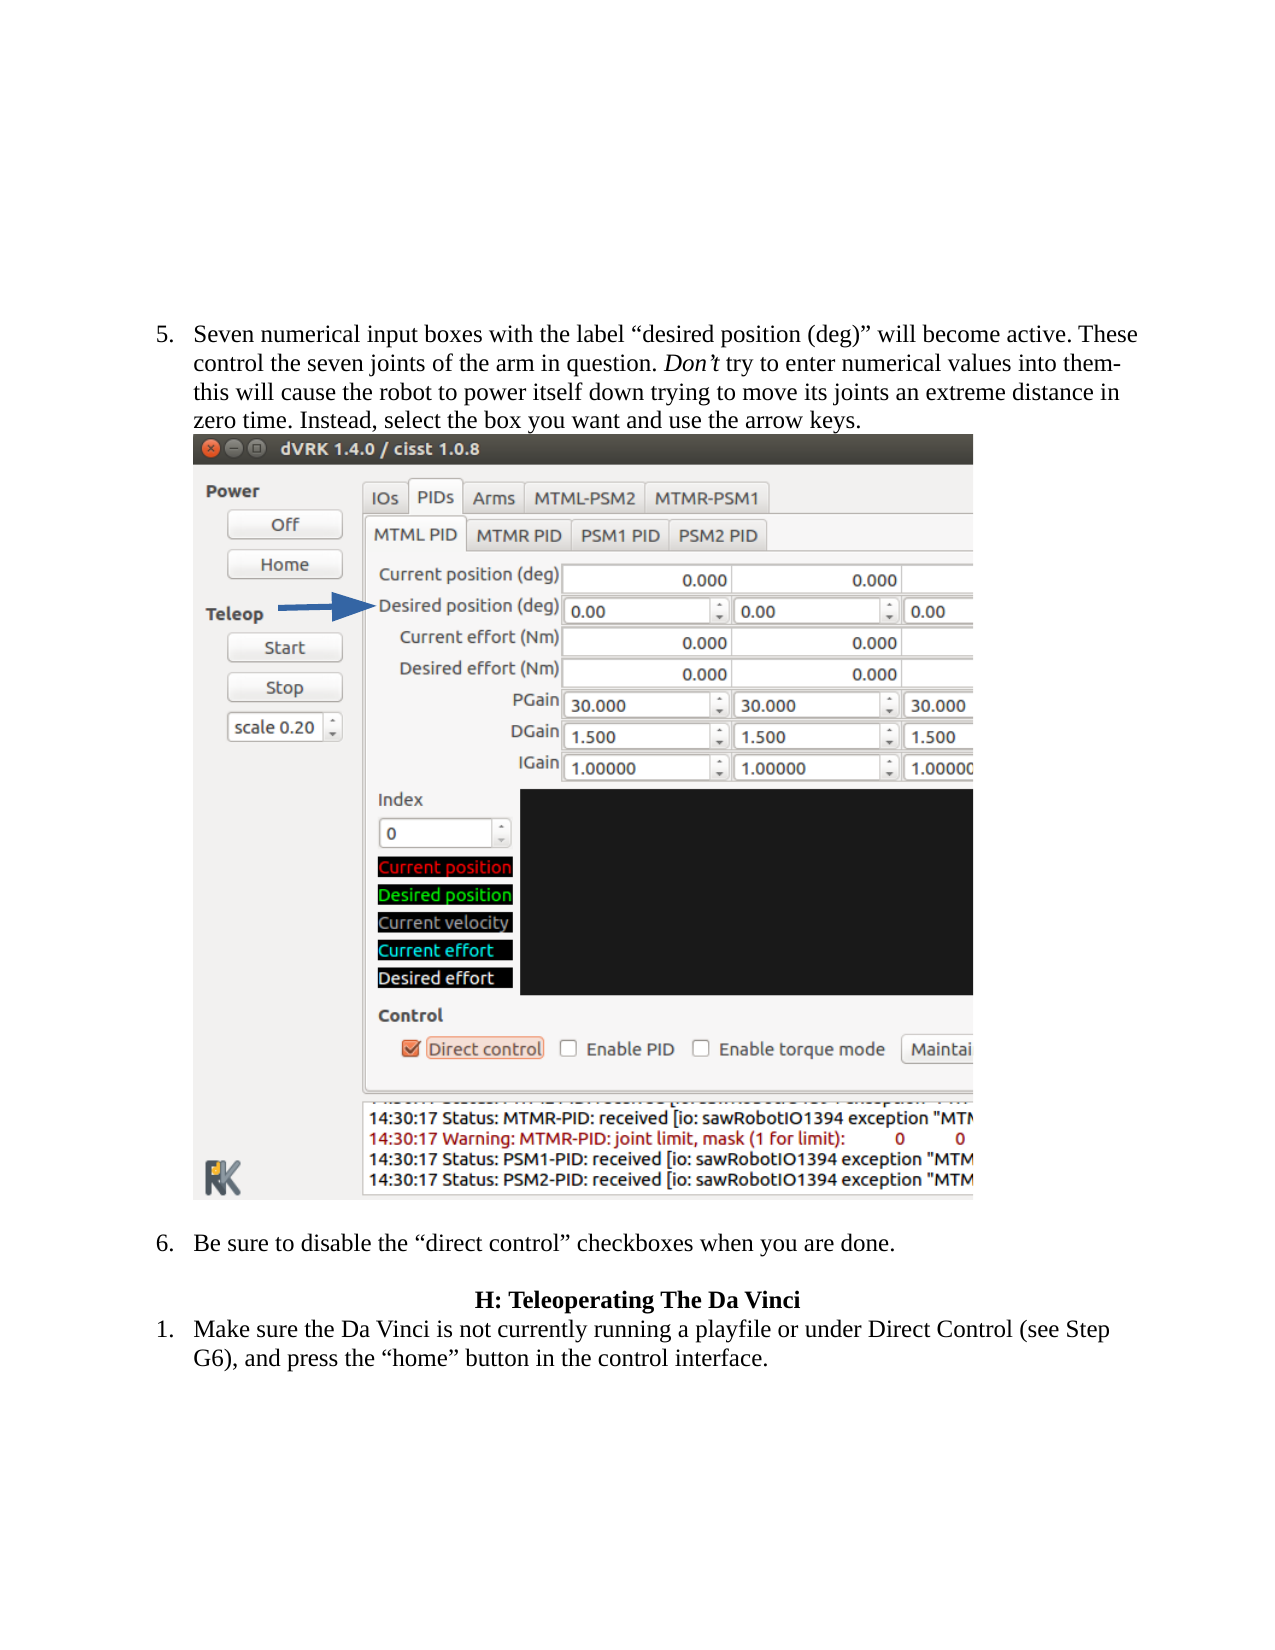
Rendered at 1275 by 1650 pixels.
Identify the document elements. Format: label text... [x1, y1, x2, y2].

list Make sure the Da Vinci is not currently running a playfile or under Direct Control (see Step G6), and press the “home” button in the control interface. [156, 1314, 1157, 1372]
list Be sure to disable the “direct control” checkboxes when you are done. [156, 1228, 1157, 1257]
picture [193, 434, 271, 953]
text H: Teleoperating The Da Vinci [118, 1286, 1157, 1314]
list Seven numerical input boxes with the label “desired position (deg)” will become active. These control the seven joints of the arm in question. Don’t try to enter numerical values into them- this will cause the robot to power itself down trying to move its joints an extreme distance in zero time. Instead, select the box you want and use the arrow keys. [156, 319, 1157, 434]
